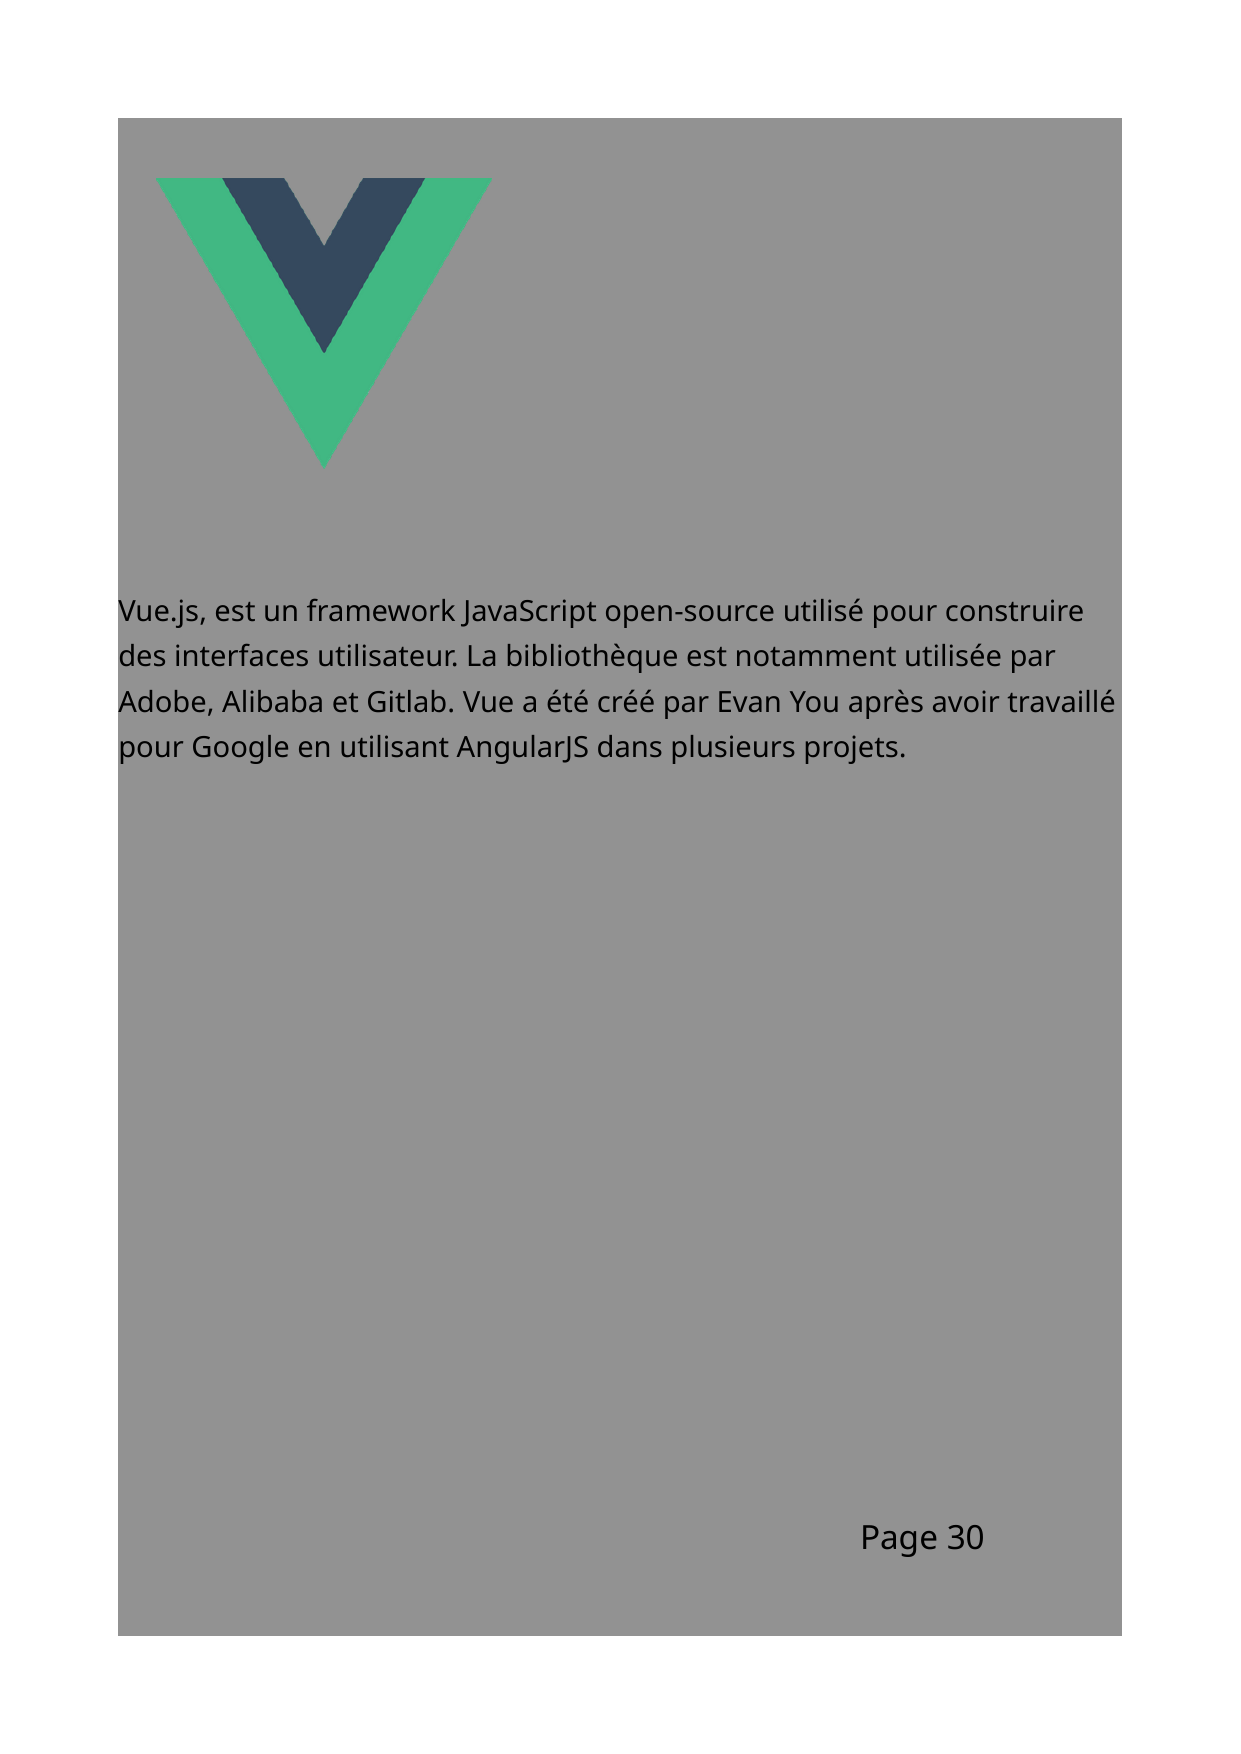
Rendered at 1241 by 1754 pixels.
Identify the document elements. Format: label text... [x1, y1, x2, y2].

text Page 30 [118, 1509, 1122, 1561]
picture [156, 156, 492, 492]
text Vue.js, est un framework JavaScript open-source utilisé pour construire des interfaces utilisateur. La bibliothèque est notamment utilisée par Adobe, Alibaba et Gitlab. Vue a été créé par Evan You après avoir travaillé pour Google en utilisant AngularJS dans plusieurs projets. [118, 590, 1122, 766]
